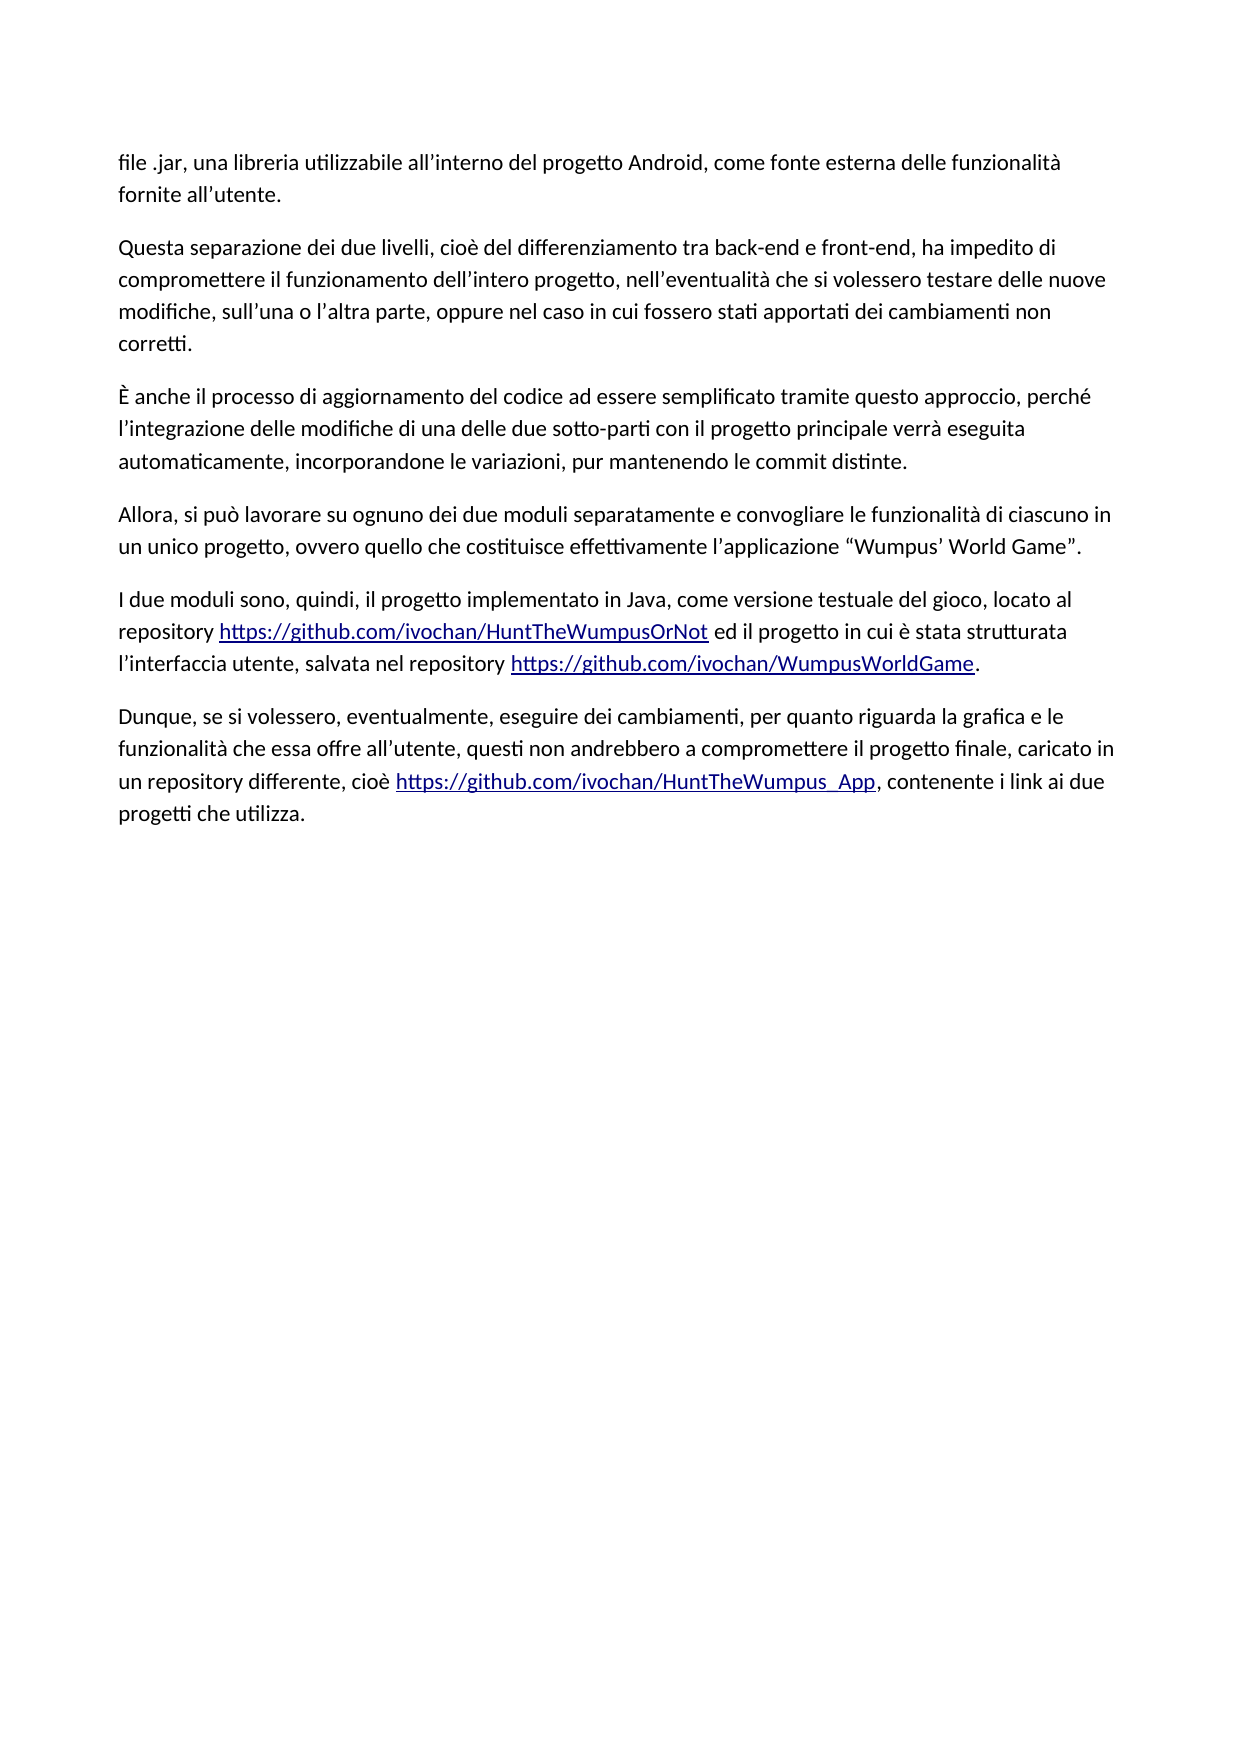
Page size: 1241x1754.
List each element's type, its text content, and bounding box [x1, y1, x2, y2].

text Allora, si può lavorare su ognuno dei due moduli separatamente e convogliare le funzionalità di ciascuno in un unico progetto, ovvero quello che costituisce effettivamente l’applicazione “Wumpus’ World Game”. [118, 500, 1122, 560]
text I due moduli sono, quindi, il progetto implementato in Java, come versione testuale del gioco, locato al repository https://github.com/ivochan/HuntTheWumpusOrNot ed il progetto in cui è stata strutturata l’interfaccia utente, salvata nel repository https://github.com/ivochan/WumpusWorldGame. [118, 585, 1122, 677]
text Questa separazione dei due livelli, cioè del differenziamento tra back-end e front-end, ha impedito di compromettere il funzionamento dell’intero progetto, nell’eventualità che si volessero testare delle nuove modifiche, sull’una o l’altra parte, oppure nel caso in cui fossero stati apportati dei cambiamenti non corretti. [118, 233, 1122, 357]
text È anche il processo di aggiornamento del codice ad essere semplificato tramite questo approccio, perché l’integrazione delle modifiche di una delle due sotto-parti con il progetto principale verrà eseguita automaticamente, incorporandone le variazioni, pur mantenendo le commit distinte. [118, 382, 1122, 475]
text Dunque, se si volessero, eventualmente, eseguire dei cambiamenti, per quanto riguarda la grafica e le funzionalità che essa offre all’utente, questi non andrebbero a compromettere il progetto finale, caricato in un repository differente, cioè https://github.com/ivochan/HuntTheWumpus_App, contenente i link ai due progetti che utilizza. [118, 702, 1122, 827]
text file .jar, una libreria utilizzabile all’interno del progetto Android, come fonte esterna delle funzionalità fornite all’utente. [118, 148, 1122, 208]
